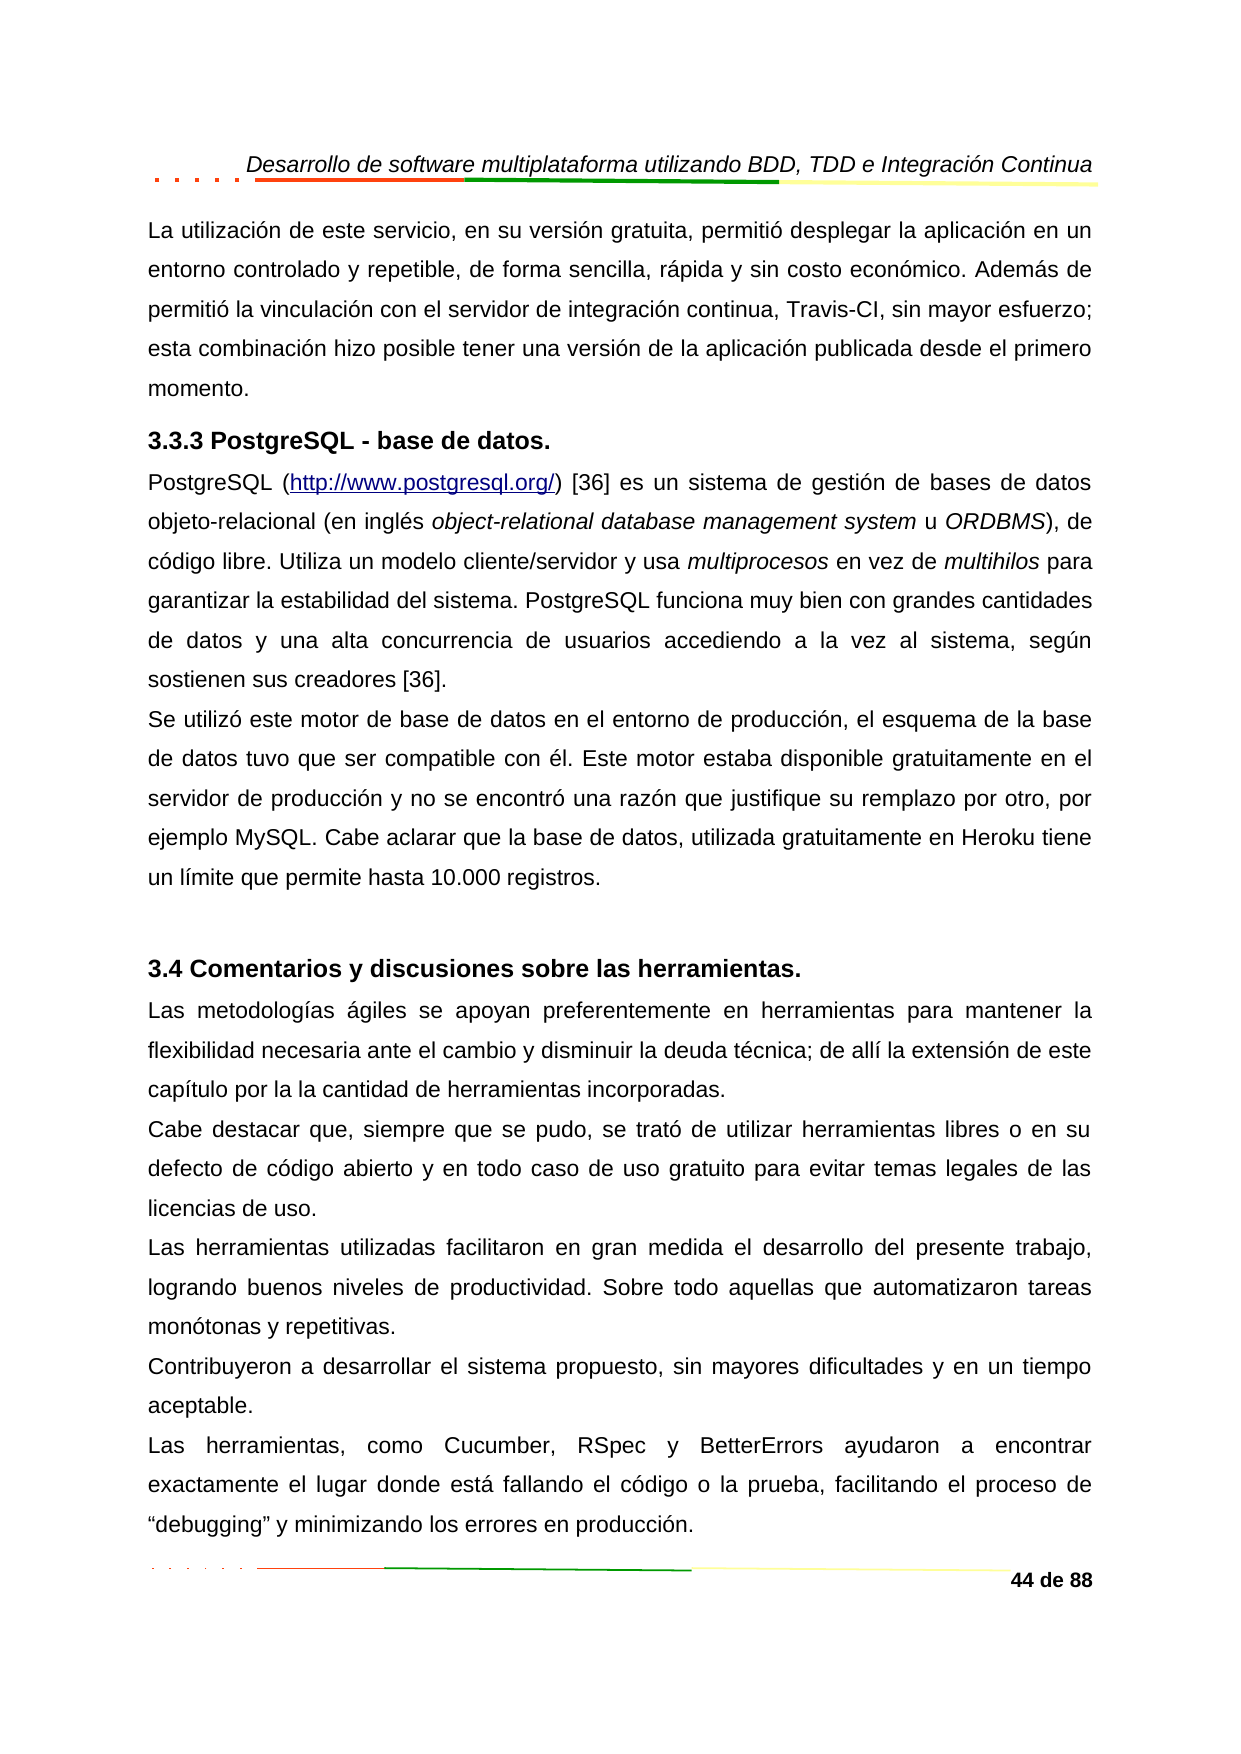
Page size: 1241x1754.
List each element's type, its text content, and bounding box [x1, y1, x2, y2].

list 3.3.3 PostgreSQL - base de datos. [148, 426, 1093, 454]
text 3.4 Comentarios y discusiones sobre las herramientas. [148, 954, 1093, 983]
text PostgreSQL (http://www.postgresql.org/) [36] es un sistema de gestión de bases de datos objeto-relacional (en inglés object-relational database management system u ORDBMS), de código libre. Utiliza un modelo cliente/servidor y usa multiprocesos en vez de multihilos para garantizar la estabilidad del sistema. PostgreSQL funciona muy bien con grandes cantidades de datos y una alta concurrencia de usuarios accediendo a la vez al sistema, según sostienen sus creadores [36]. [148, 469, 1093, 693]
text Se utilizó este motor de base de datos en el entorno de producción, el esquema de la base de datos tuvo que ser compatible con él. Este motor estaba disponible gratuitamente en el servidor de producción y no se encontró una razón que justifique su remplazo por otro, por ejemplo MySQL. Cabe aclarar que la base de datos, utilizada gratuitamente en Heroku tiene un límite que permite hasta 10.000 registros. [148, 706, 1093, 890]
text La utilización de este servicio, en su versión gratuita, permitió desplegar la aplicación en un entorno controlado y repetible, de forma sencilla, rápida y sin costo económico. Además de permitió la vinculación con el servidor de integración continua, Travis-CI, sin mayor esfuerzo; esta combinación hizo posible tener una versión de la aplicación publicada desde el primero momento. [148, 217, 1093, 401]
text Las herramientas, como Cucumber, RSpec y BetterErrors ayudaron a encontrar exactamente el lugar donde está fallando el código o la prueba, facilitando el proceso de “debugging” y minimizando los errores en producción. [148, 1432, 1093, 1537]
text Cabe destacar que, siempre que se pudo, se trató de utilizar herramientas libres o en su defecto de código abierto y en todo caso de uso gratuito para evitar temas legales de las licencias de uso. [148, 1116, 1093, 1221]
text Las metodologías ágiles se apoyan preferentemente en herramientas para mantener la flexibilidad necesaria ante el cambio y disminuir la deuda técnica; de allí la extensión de este capítulo por la la cantidad de herramientas incorporadas. [148, 997, 1093, 1103]
text Contribuyeron a desarrollar el sistema propuesto, sin mayores dificultades y en un tiempo aceptable. [148, 1353, 1093, 1419]
text Las herramientas utilizadas facilitaron en gran medida el desarrollo del presente trabajo, logrando buenos niveles de productividad. Sobre todo aquellas que automatizaron tareas monótonas y repetitivas. [148, 1234, 1093, 1340]
